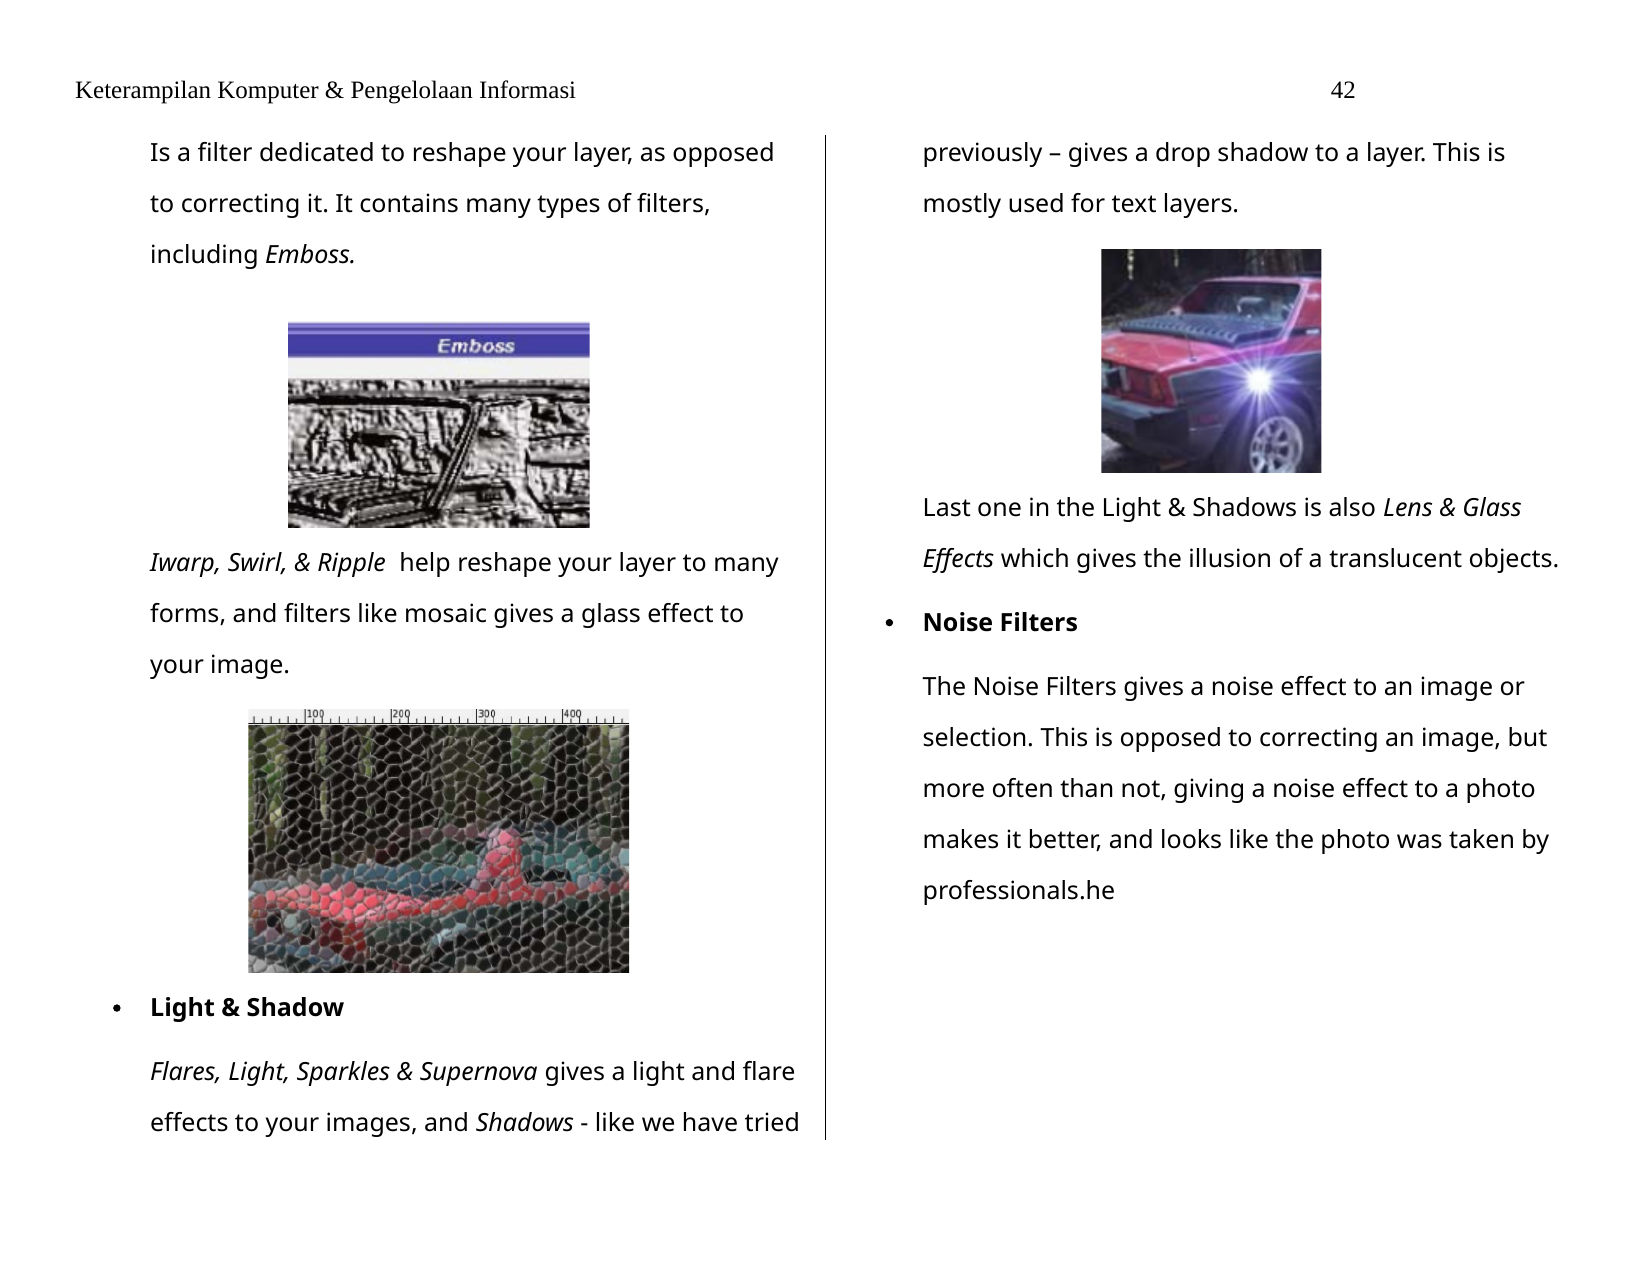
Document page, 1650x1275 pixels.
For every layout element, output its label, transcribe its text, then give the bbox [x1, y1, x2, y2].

list Is a filter dedicated to reshape your layer, as opposed to correcting it. It contains many types of filters, including Emboss. [112, 135, 802, 271]
list Flares, Light, Sparkles & Supernova gives a light and flare effects to your images, and Shadows - like we have tried [112, 1053, 802, 1139]
picture [1101, 249, 1322, 473]
list Iwarp, Swirl, & Ripple help reshape your layer to many forms, and filters like mosaic gives a glass effect to your image. [112, 301, 802, 680]
picture [248, 709, 630, 973]
list Noise Filters [885, 604, 1575, 639]
picture [288, 300, 590, 528]
list previously – gives a drop shadow to a layer. This is mostly used for text layers. [885, 135, 1575, 220]
list The Noise Filters gives a noise effect to an image or selection. This is opposed to correcting an image, but more often than not, giving a noise effect to a photo makes it better, and looks like the photo was taken by professionals.he [885, 668, 1575, 906]
list Light & Shadow [112, 710, 802, 1024]
list Last one in the Light & Shadows is also Lens & Glass Effects which gives the illusion of a translucent objects. [885, 249, 1575, 575]
